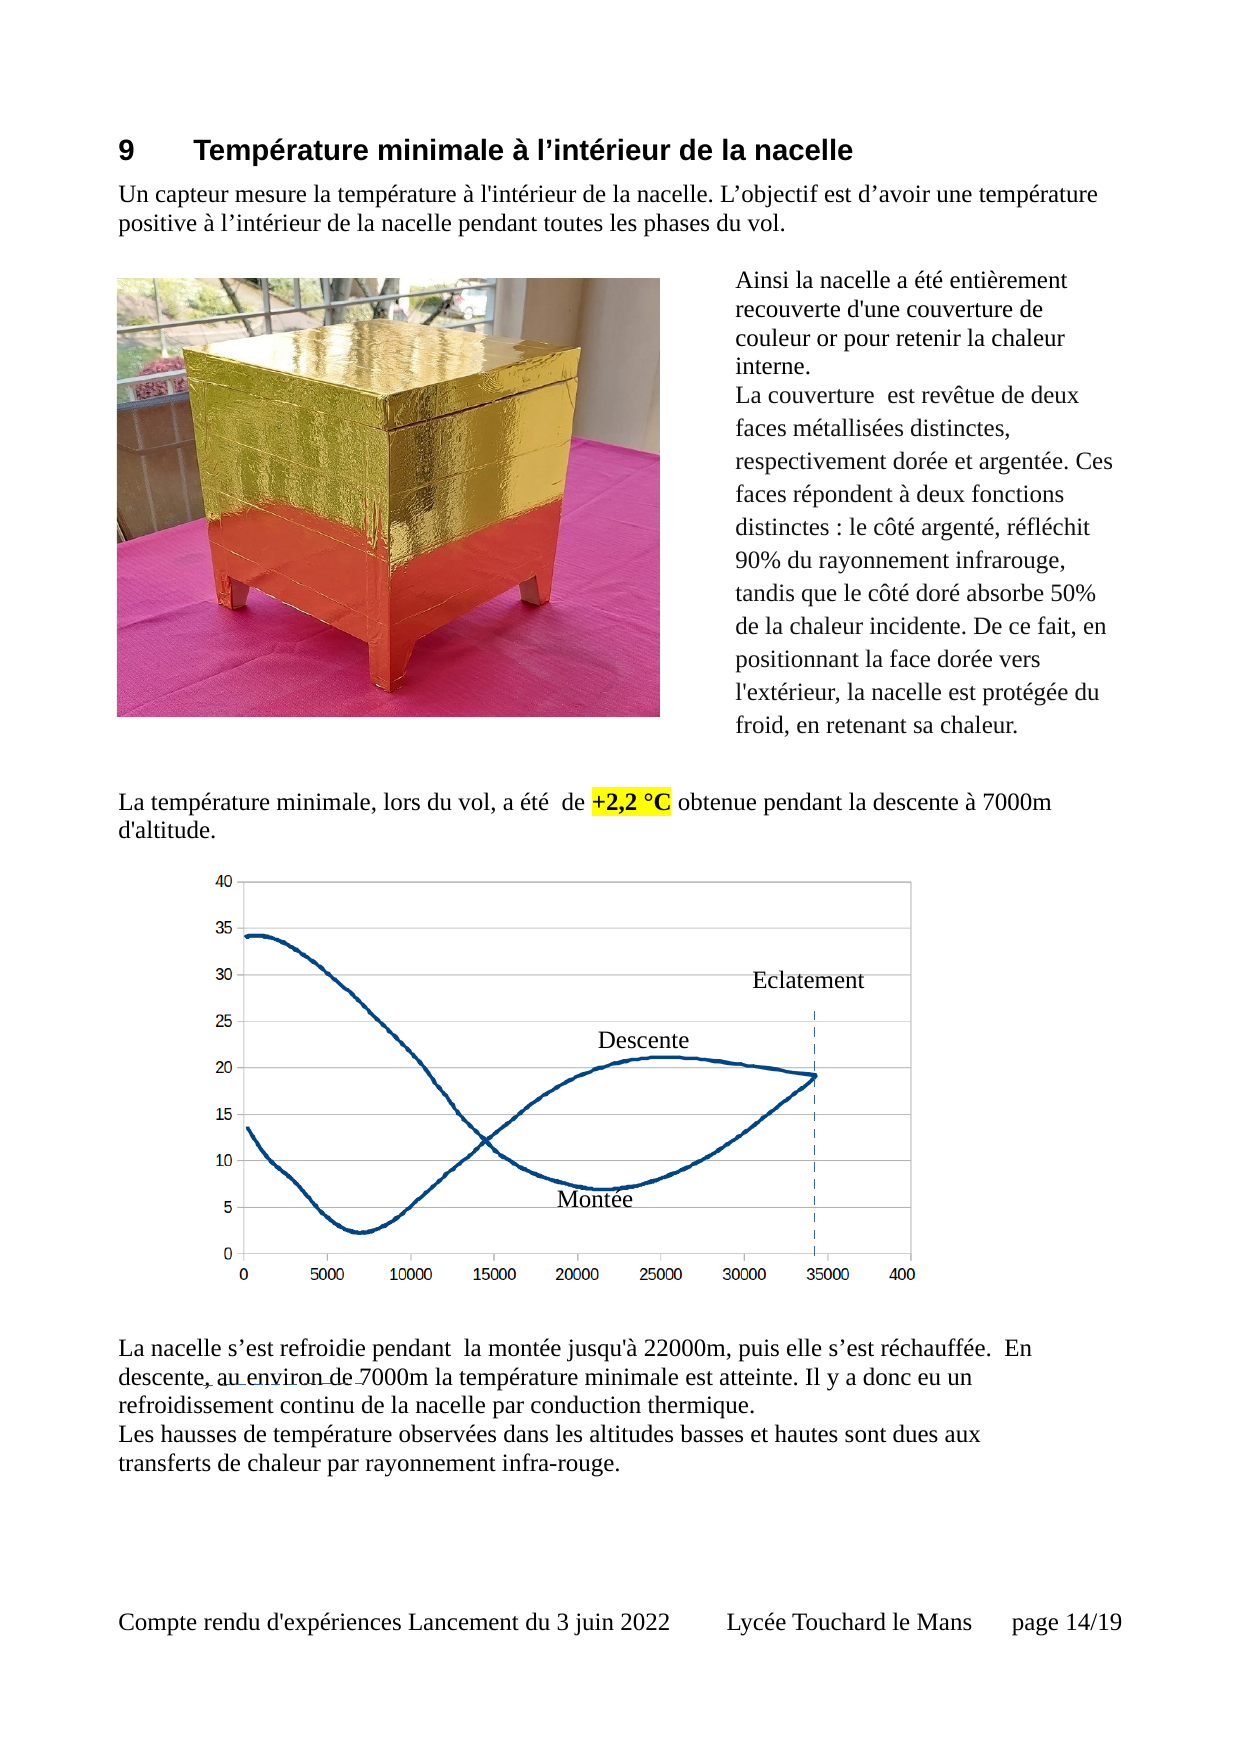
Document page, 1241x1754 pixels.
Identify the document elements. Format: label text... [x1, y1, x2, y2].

text La couverture est revêtue de deux faces métallisées distinctes, respectivement dorée et argentée. Ces faces répondent à deux fonctions distinctes : le côté argenté, réfléchit 90% du rayonnement infrarouge, tandis que le côté doré absorbe 50% de la chaleur incidente. De ce fait, en positionnant la face dorée vers l'extérieur, la nacelle est protégée du froid, en retenant sa chaleur. [193, 380, 1122, 739]
text Les hausses de température observées dans les altitudes basses et hautes sont dues aux [118, 1419, 1122, 1448]
picture [181, 858, 916, 1285]
text Ainsi la nacelle a été entièrement recouverte d'une couverture de couleur or pour retenir la chaleur interne. [193, 265, 1122, 380]
text Un capteur mesure la température à l'intérieur de la nacelle. L’objectif est d’avoir une température positive à l’intérieur de la nacelle pendant toutes les phases du vol. [118, 179, 1122, 236]
subtitle Température minimale à l’intérieur de la nacelle [118, 133, 1122, 166]
text transferts de chaleur par rayonnement infra-rouge. [118, 1448, 1122, 1477]
picture [116, 278, 660, 717]
text La nacelle s’est refroidie pendant la montée jusqu'à 22000m, puis elle s’est réchauffée. En descente, au environ de 7000m la température minimale est atteinte. Il y a donc eu un refroidissement continu de la nacelle par conduction thermique. [118, 1333, 1122, 1419]
text La température minimale, lors du vol, a été de +2,2 °C obtenue pendant la descente à 7000m d'altitude. [118, 787, 1122, 844]
